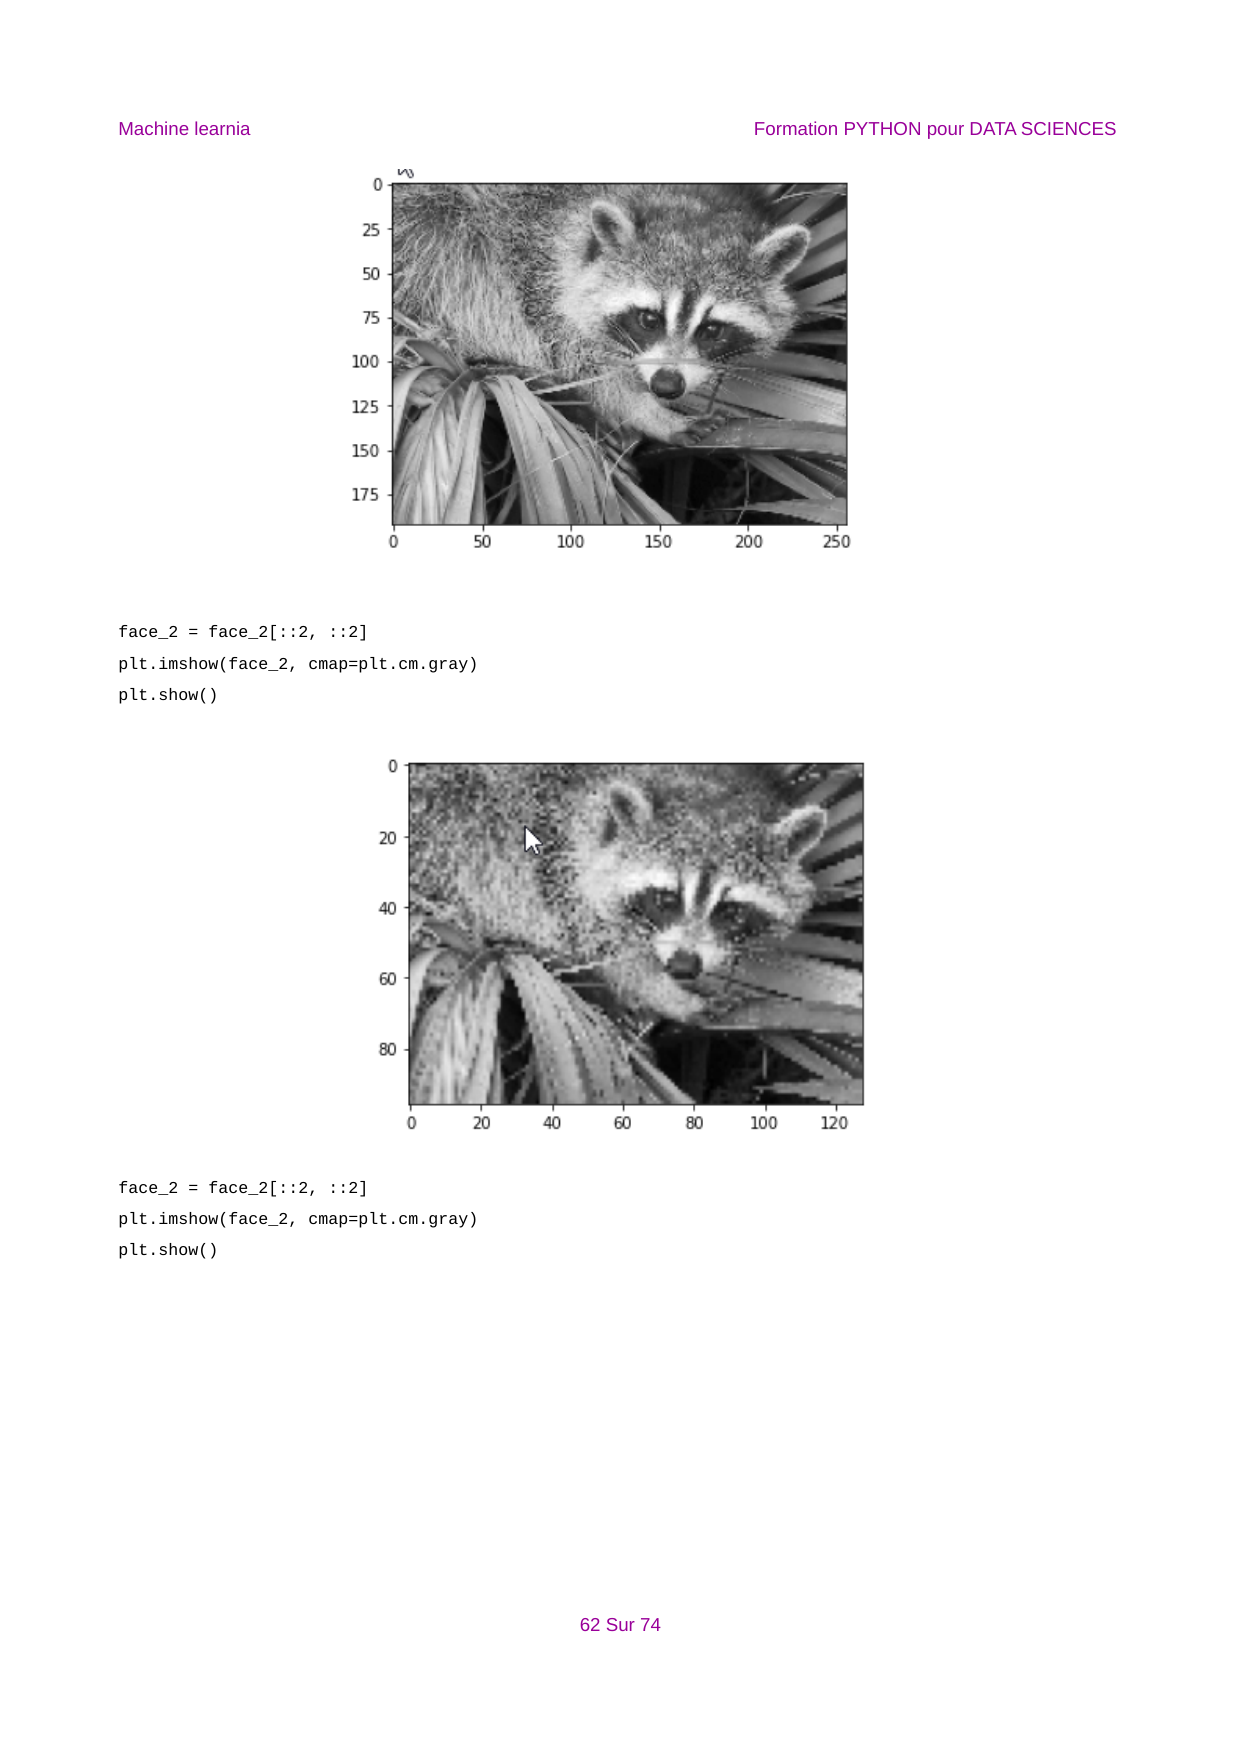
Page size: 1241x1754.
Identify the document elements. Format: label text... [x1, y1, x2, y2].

text plt.show() [118, 687, 1122, 706]
text plt.show() [118, 1242, 1122, 1261]
text plt.imshow(face_2, cmap=plt.cm.gray) [118, 655, 1122, 674]
text face_2 = face_2[::2, ::2] [118, 624, 1122, 643]
text plt.imshow(face_2, cmap=plt.cm.gray) [118, 1211, 1122, 1229]
picture [331, 169, 909, 562]
text face_2 = face_2[::2, ::2] [118, 1179, 1122, 1198]
picture [357, 749, 883, 1148]
